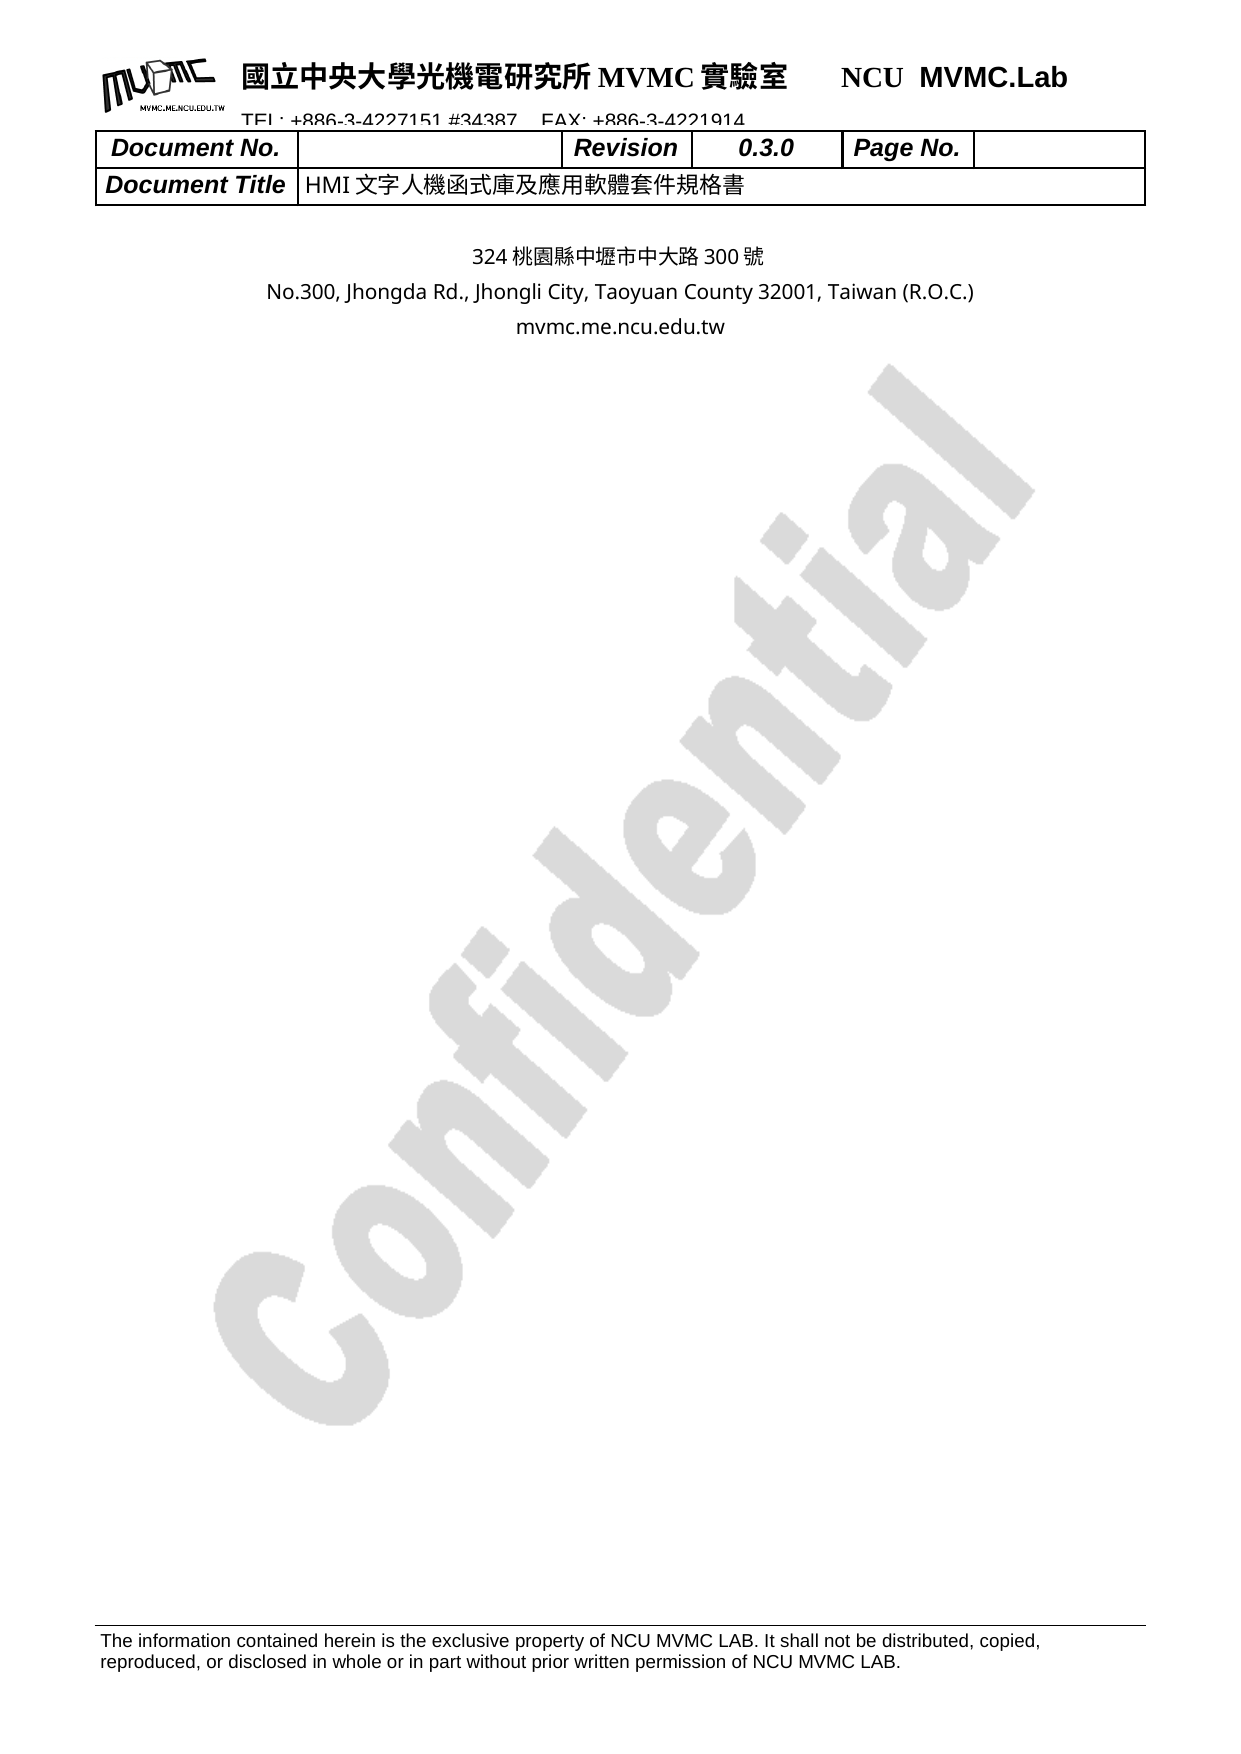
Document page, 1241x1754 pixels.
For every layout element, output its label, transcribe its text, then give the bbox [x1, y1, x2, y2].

picture [94, 340, 1146, 1625]
text mvmc.me.ncu.edu.tw [94, 312, 1146, 340]
text 324 桃園縣中壢市中大路300號 [94, 241, 1146, 271]
picture [844, 132, 973, 167]
picture [97, 132, 297, 167]
picture [94, 47, 1146, 130]
picture [94, 131, 1146, 241]
picture [299, 132, 561, 167]
picture [94, 305, 1146, 312]
picture [94, 271, 1146, 277]
picture [563, 132, 691, 167]
picture [299, 169, 1144, 204]
picture [97, 169, 297, 204]
picture [693, 132, 841, 167]
picture [94, 1626, 1146, 1683]
picture [975, 132, 1144, 167]
text No.300, Jhongda Rd., Jhongli City, Taoyuan County 32001, Taiwan (R.O.C.) [94, 277, 1146, 305]
